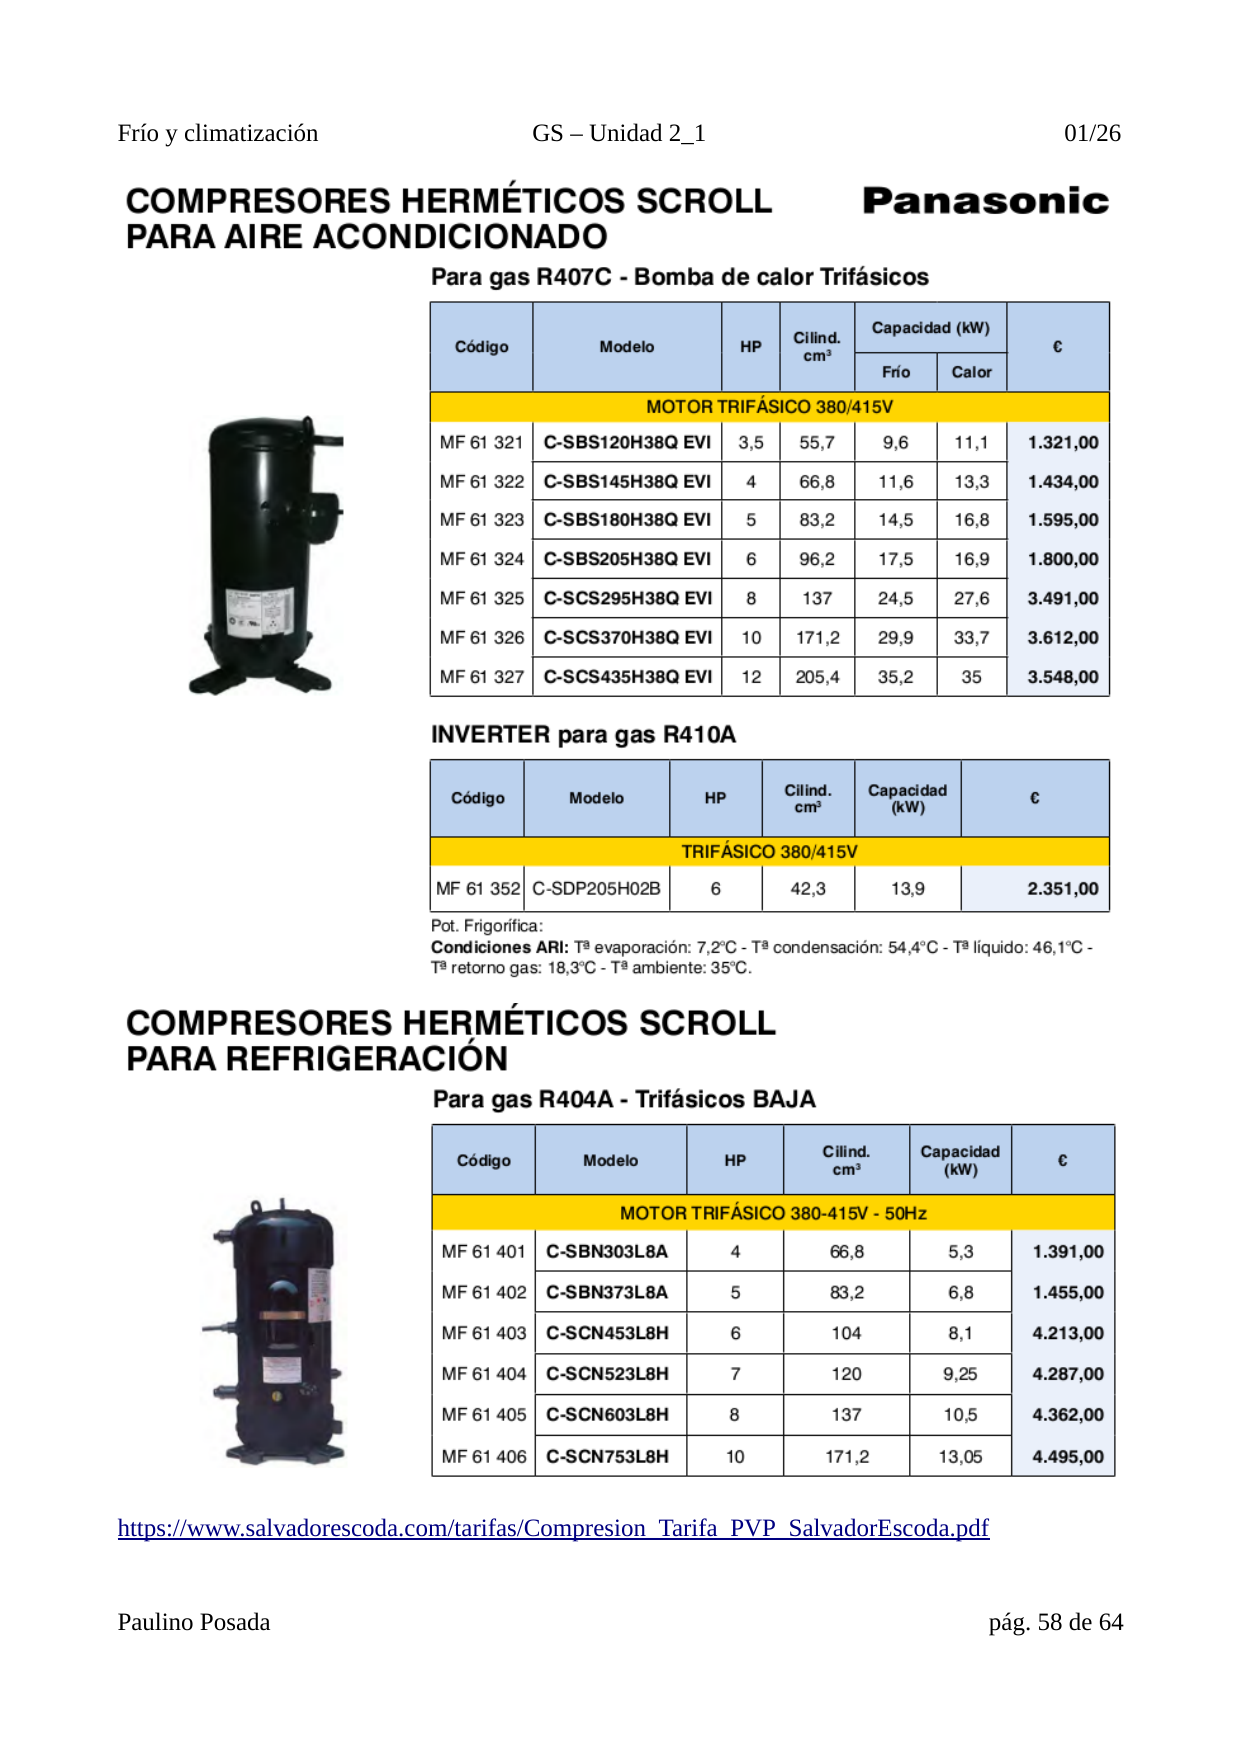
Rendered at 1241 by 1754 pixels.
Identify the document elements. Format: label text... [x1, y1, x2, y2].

picture [117, 1003, 1122, 1482]
text https://www.salvadorescoda.com/tarifas/Compresion_Tarifa_PVP_SalvadorEscoda.pdf [117, 1513, 1123, 1542]
picture [118, 176, 1123, 981]
